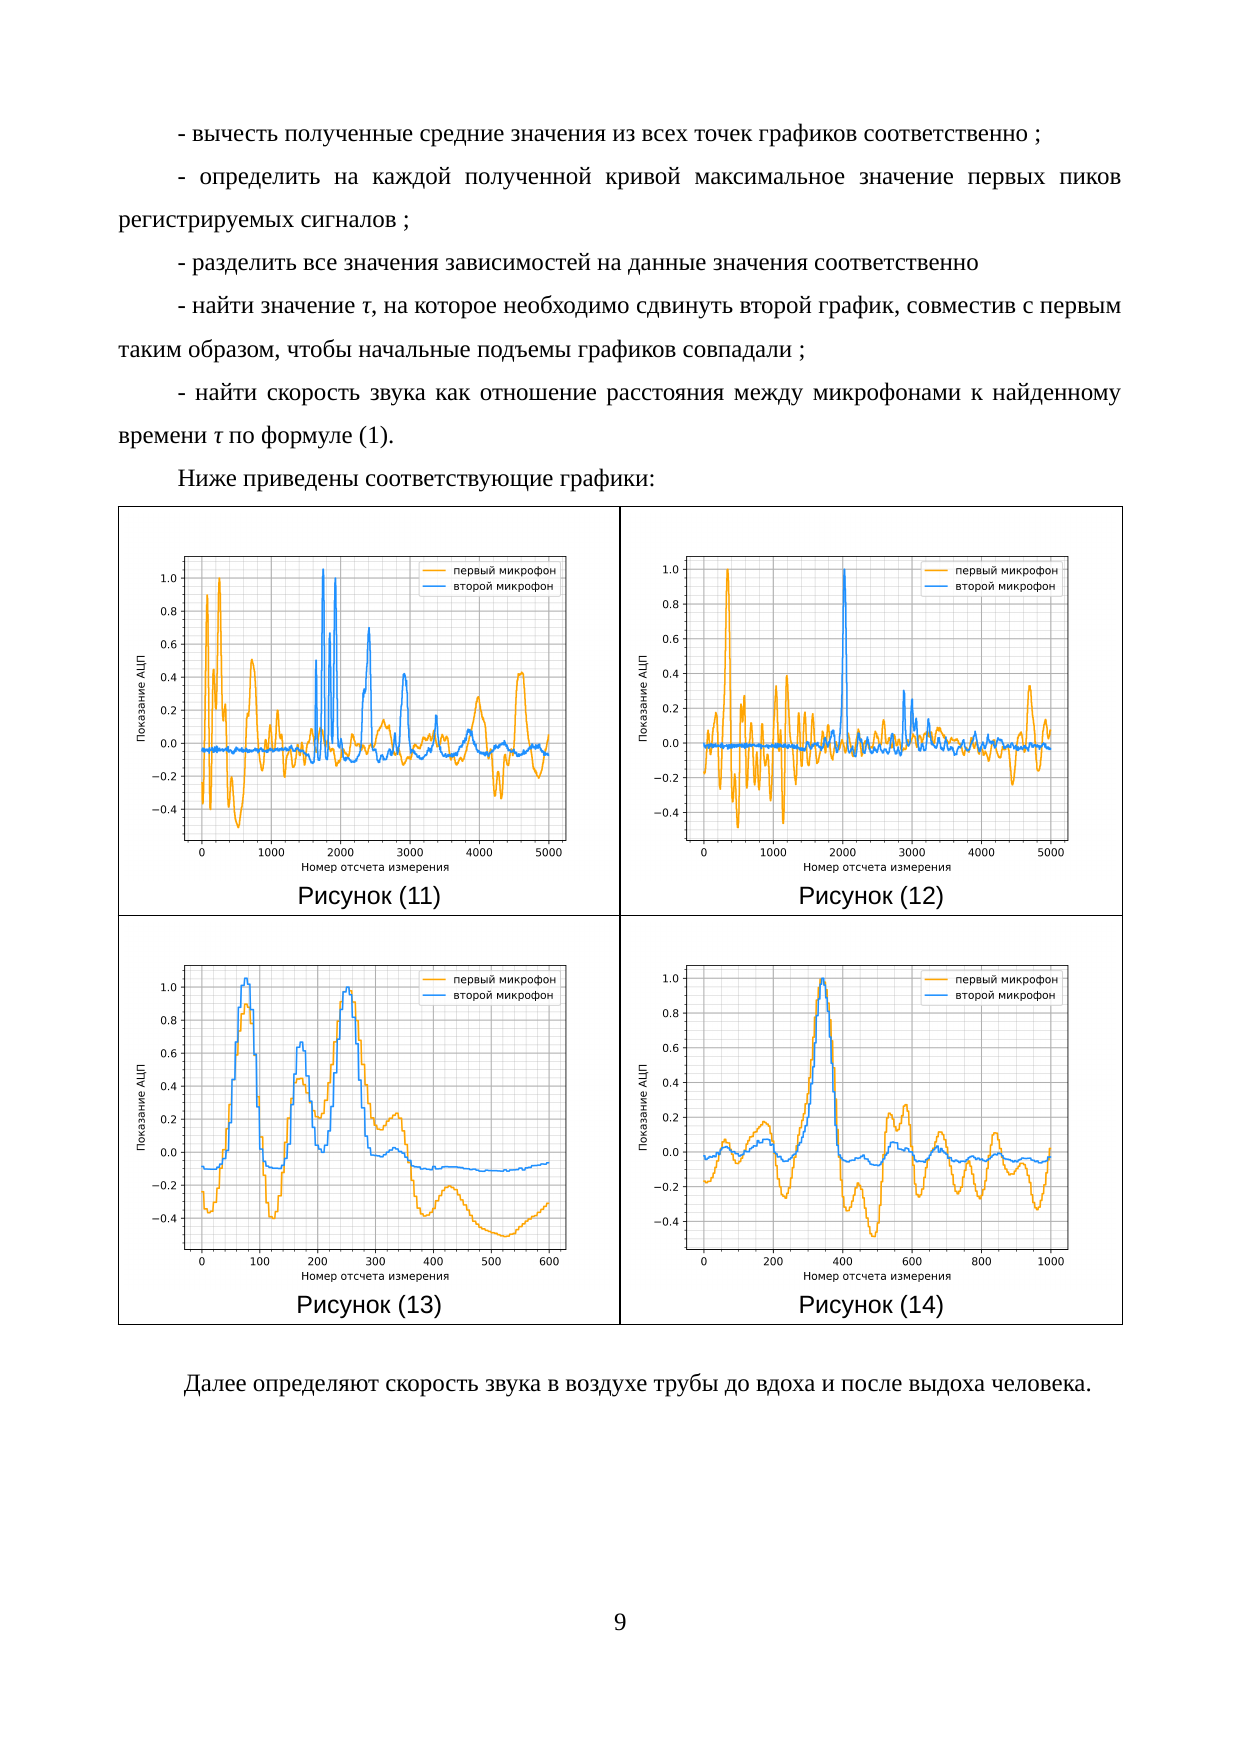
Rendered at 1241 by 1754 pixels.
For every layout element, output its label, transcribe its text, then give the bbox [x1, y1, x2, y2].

table_cell Рисунок (13) [119, 916, 619, 1324]
text - разделить все значения зависимостей на данные значения соответственно [118, 247, 1122, 276]
picture [625, 513, 1117, 881]
text Ниже приведены соответствующие графики: [118, 463, 1122, 492]
table_header Рисунок (11) [119, 507, 619, 915]
text - найти скорость звука как отношение расстояния между микрофонами к найденному времени τ по формуле (1). [118, 377, 1122, 449]
text Далее определяют скорость звука в воздухе трубы до вдоха и после выдоха человека. [118, 1368, 1122, 1397]
text - определить на каждой полученной кривой максимальное значение первых пиков регистрируемых сигналов ; [118, 161, 1122, 233]
picture [625, 922, 1117, 1290]
table_header Рисунок (12) [621, 507, 1122, 915]
text - найти значение τ, на которое необходимо сдвинуть второй график, совместив с первым таким образом, чтобы начальные подъемы графиков совпадали ; [118, 291, 1122, 362]
picture [123, 513, 615, 881]
table_cell Рисунок (14) [621, 916, 1122, 1324]
picture [123, 922, 615, 1290]
text - вычесть полученные средние значения из всех точек графиков соответственно ; [118, 118, 1122, 147]
